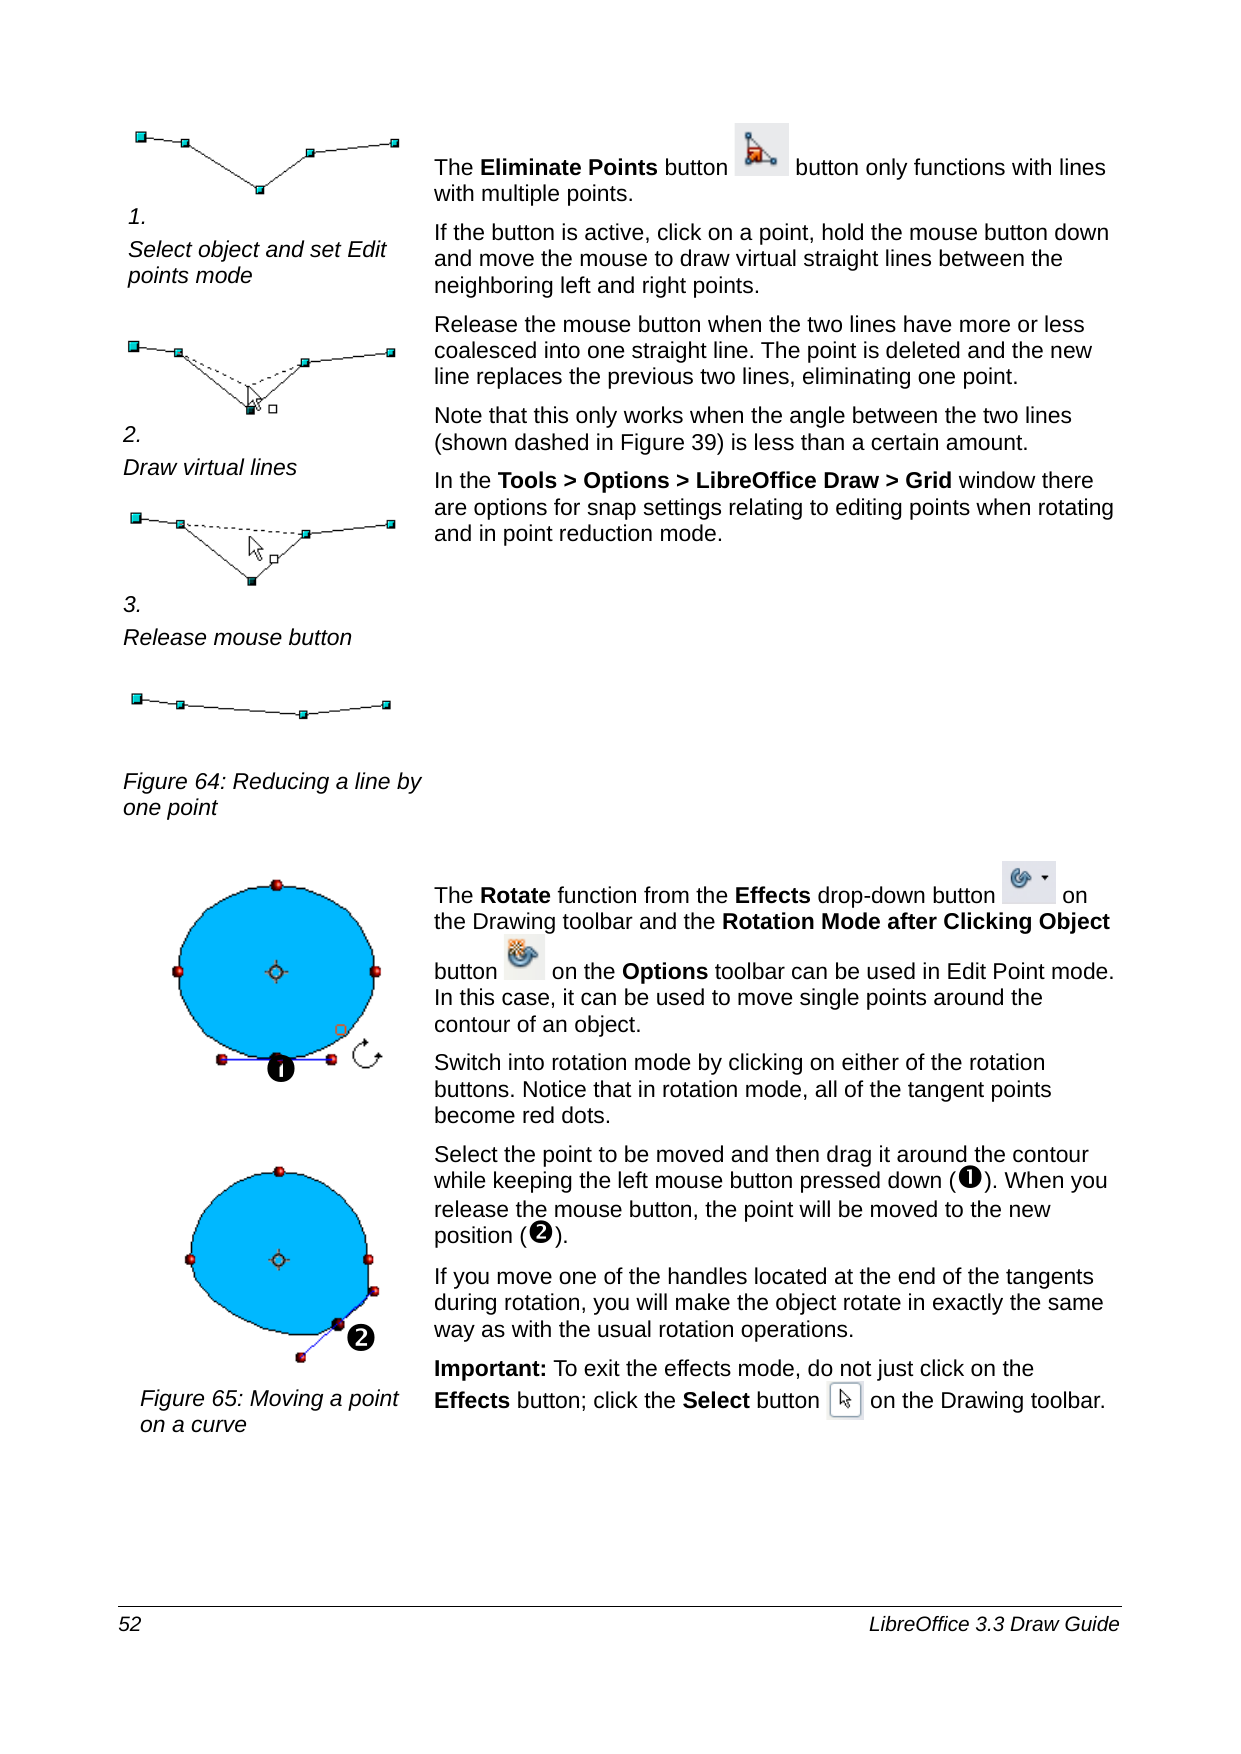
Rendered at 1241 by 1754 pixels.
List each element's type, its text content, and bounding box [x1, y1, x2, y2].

picture [168, 1154, 395, 1373]
picture [1002, 861, 1056, 904]
table_header The Rotate function from the Effects drop-down button on the Drawing toolbar and the Rotation Mode after Clicking Object button on the Options toolbar can be used in Edit Point mode. In this case, it can be used to move single points around the contour of an object. Switch into rotation mode by clicking on either of the rotation buttons. Notice that in rotation mode, all of the tangent points become red dots. Select the point to be moved and then drag it around the contour while keeping the left mouse button pressed down (➊). When you release the mouse button, the point will be moved to the new position (➋). If you move one of the handles located at the end of the tangents during rotation, you will make the object rotate in exactly the same way as with the usual rotation operations. Important: To exit the effects mode, do not just click on the Effects button; click the Select button on the Drawing toolbar. [140, 1155, 423, 1438]
table_header The Eliminate Points button button only functions with lines with multiple points. If the button is active, click on a point, hold the mouse button down and move the mouse to draw virtual straight lines between the neighboring left and right points. Release the mouse button when the two lines have more or less coalesced into one straight line. The point is deleted and the new line replaces the previous two lines, eliminating one point. Note that this only works when the angle between the two lines (shown dashed in Figure 39) is less than a certain amount. In the Tools > Options > LibreOffice Draw > Grid window there are options for snap settings relating to editing points when rotating and in point reduction mode. [428, 118, 1122, 831]
table_cell [117, 326, 428, 504]
picture [826, 1381, 864, 1420]
picture [160, 867, 403, 1089]
picture [734, 123, 789, 176]
table_cell [117, 505, 428, 831]
table_header [117, 118, 428, 326]
picture [122, 685, 404, 735]
table_header [117, 856, 428, 1483]
picture [127, 123, 409, 203]
picture [122, 504, 404, 592]
picture [122, 331, 404, 421]
picture [503, 934, 546, 980]
table_header The Rotate function from the Effects drop-down button on the Drawing toolbar and the Rotation Mode after Clicking Object button on the Options toolbar can be used in Edit Point mode. In this case, it can be used to move single points around the contour of an object. Switch into rotation mode by clicking on either of the rotation buttons. Notice that in rotation mode, all of the tangent points become red dots. Select the point to be moved and then drag it around the contour while keeping the left mouse button pressed down (➊). When you release the mouse button, the point will be moved to the new position (➋). If you move one of the handles located at the end of the tangents during rotation, you will make the object rotate in exactly the same way as with the usual rotation operations. Important: To exit the effects mode, do not just click on the Effects button; click the Select button on the Drawing toolbar. [428, 856, 1122, 1483]
